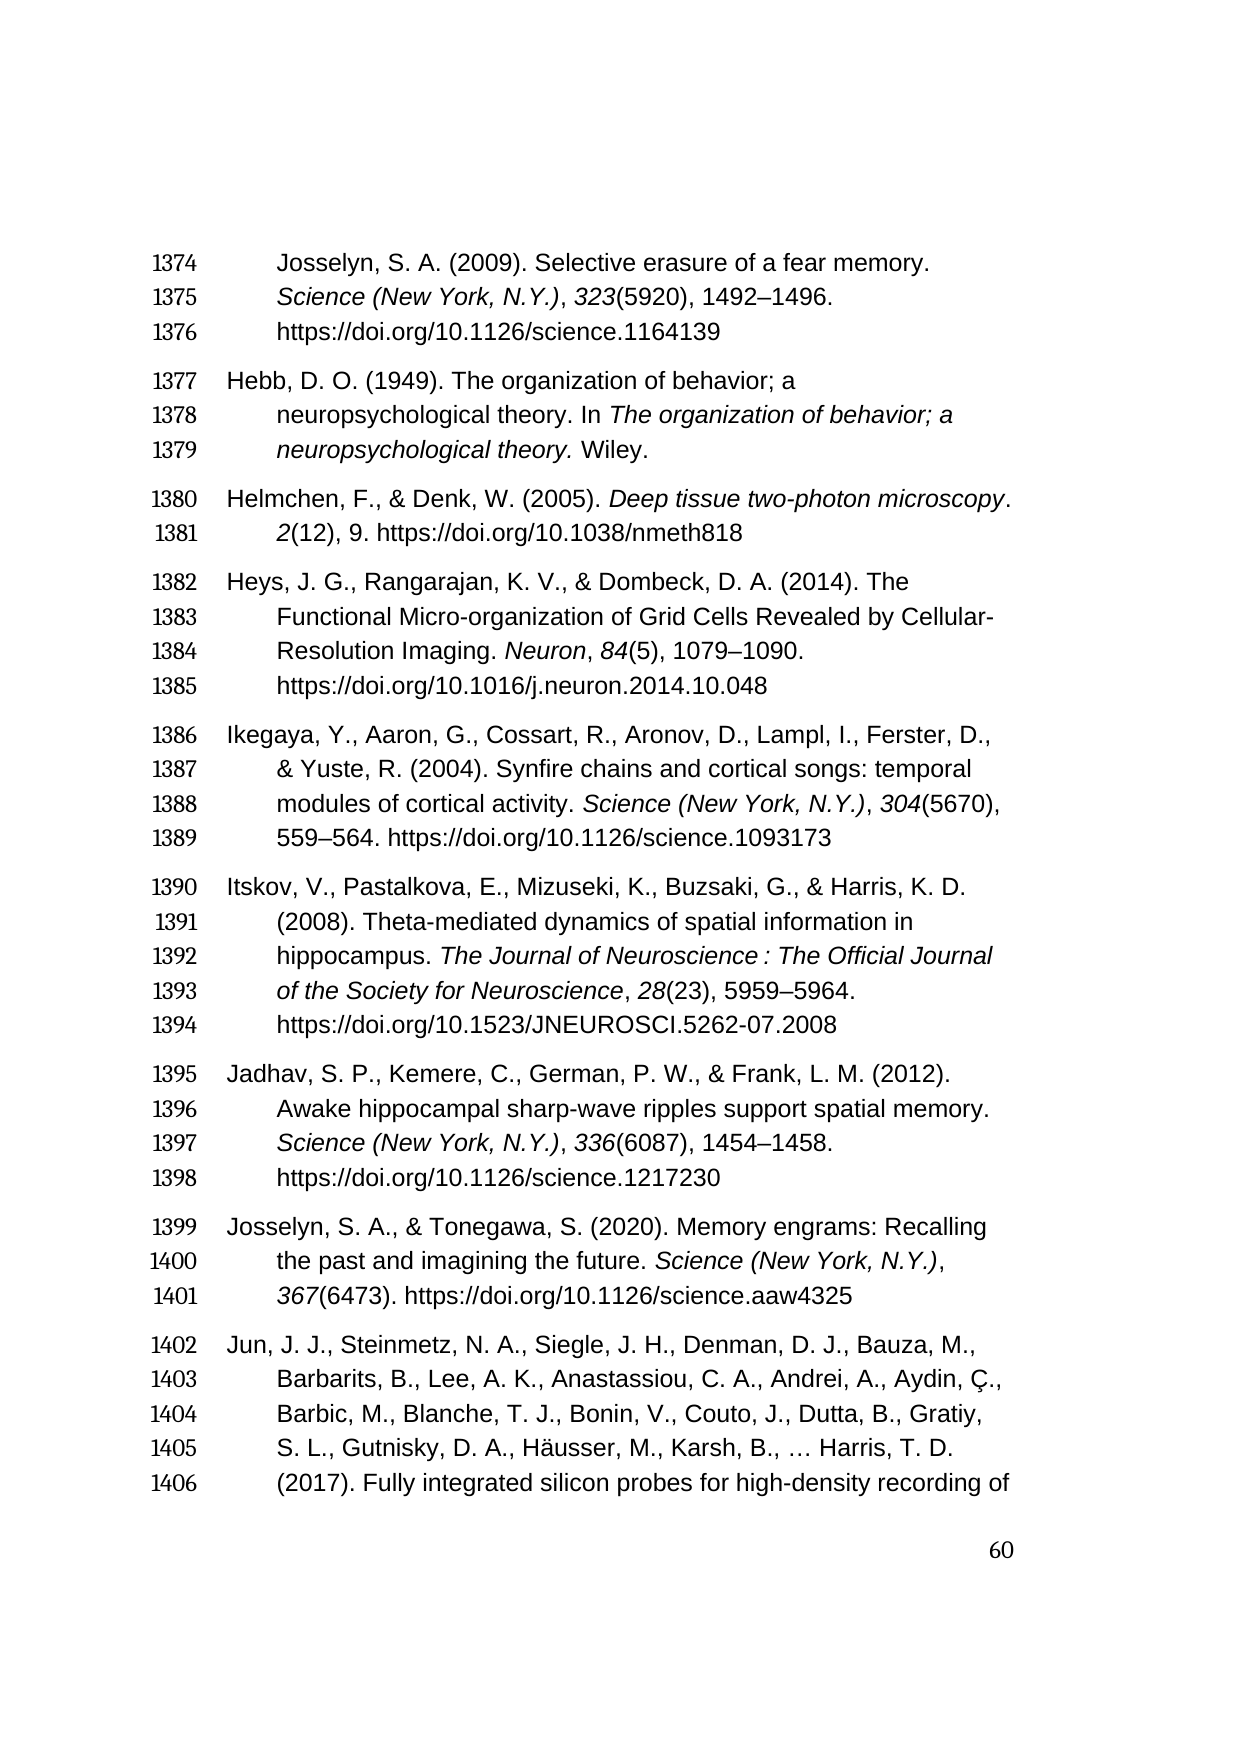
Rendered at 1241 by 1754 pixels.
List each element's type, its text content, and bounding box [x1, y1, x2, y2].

text Jadhav, S. P., Kemere, C., German, P. W., & Frank, L. M. (2012). Awake hippocampal sharp-wave ripples support spatial memory. Science (New York, N.Y.), 336(6087), 1454–1458. https://doi.org/10.1126/science.1217230 [226, 1059, 1014, 1191]
text Itskov, V., Pastalkova, E., Mizuseki, K., Buzsaki, G., & Harris, K. D. (2008). Theta-mediated dynamics of spatial information in hippocampus. The Journal of Neuroscience : The Official Journal of the Society for Neuroscience, 28(23), 5959–5964. https://doi.org/10.1523/JNEUROSCI.5262-07.2008 [226, 872, 1014, 1039]
text Ikegaya, Y., Aaron, G., Cossart, R., Aronov, D., Lampl, I., Ferster, D., & Yuste, R. (2004). Synfire chains and cortical songs: temporal modules of cortical activity. Science (New York, N.Y.), 304(5670), 559–564. https://doi.org/10.1126/science.1093173 [226, 720, 1014, 852]
text Helmchen, F., & Denk, W. (2005). Deep tissue two-photon microscopy. 2(12), 9. https://doi.org/10.1038/nmeth818 [226, 484, 1014, 547]
text Josselyn, S. A. (2009). Selective erasure of a fear memory. Science (New York, N.Y.), 323(5920), 1492–1496. https://doi.org/10.1126/science.1164139 [226, 248, 1014, 345]
text Jun, J. J., Steinmetz, N. A., Siegle, J. H., Denman, D. J., Bauza, M., Barbarits, B., Lee, A. K., Anastassiou, C. A., Andrei, A., Aydin, Ç., Barbic, M., Blanche, T. J., Bonin, V., Couto, J., Dutta, B., Gratiy, S. L., Gutnisky, D. A., Häusser, M., Karsh, B., … Harris, T. D. (2017). Fully integrated silicon probes for high-density recording of [226, 1330, 1014, 1496]
text Josselyn, S. A., & Tonegawa, S. (2020). Memory engrams: Recalling the past and imagining the future. Science (New York, N.Y.), 367(6473). https://doi.org/10.1126/science.aaw4325 [226, 1212, 1014, 1309]
text Hebb, D. O. (1949). The organization of behavior; a neuropsychological theory. In The organization of behavior; a neuropsychological theory. Wiley. [226, 366, 1014, 463]
text Heys, J. G., Rangarajan, K. V., & Dombeck, D. A. (2014). The Functional Micro-organization of Grid Cells Revealed by Cellular-Resolution Imaging. Neuron, 84(5), 1079–1090. https://doi.org/10.1016/j.neuron.2014.10.048 [226, 567, 1014, 699]
